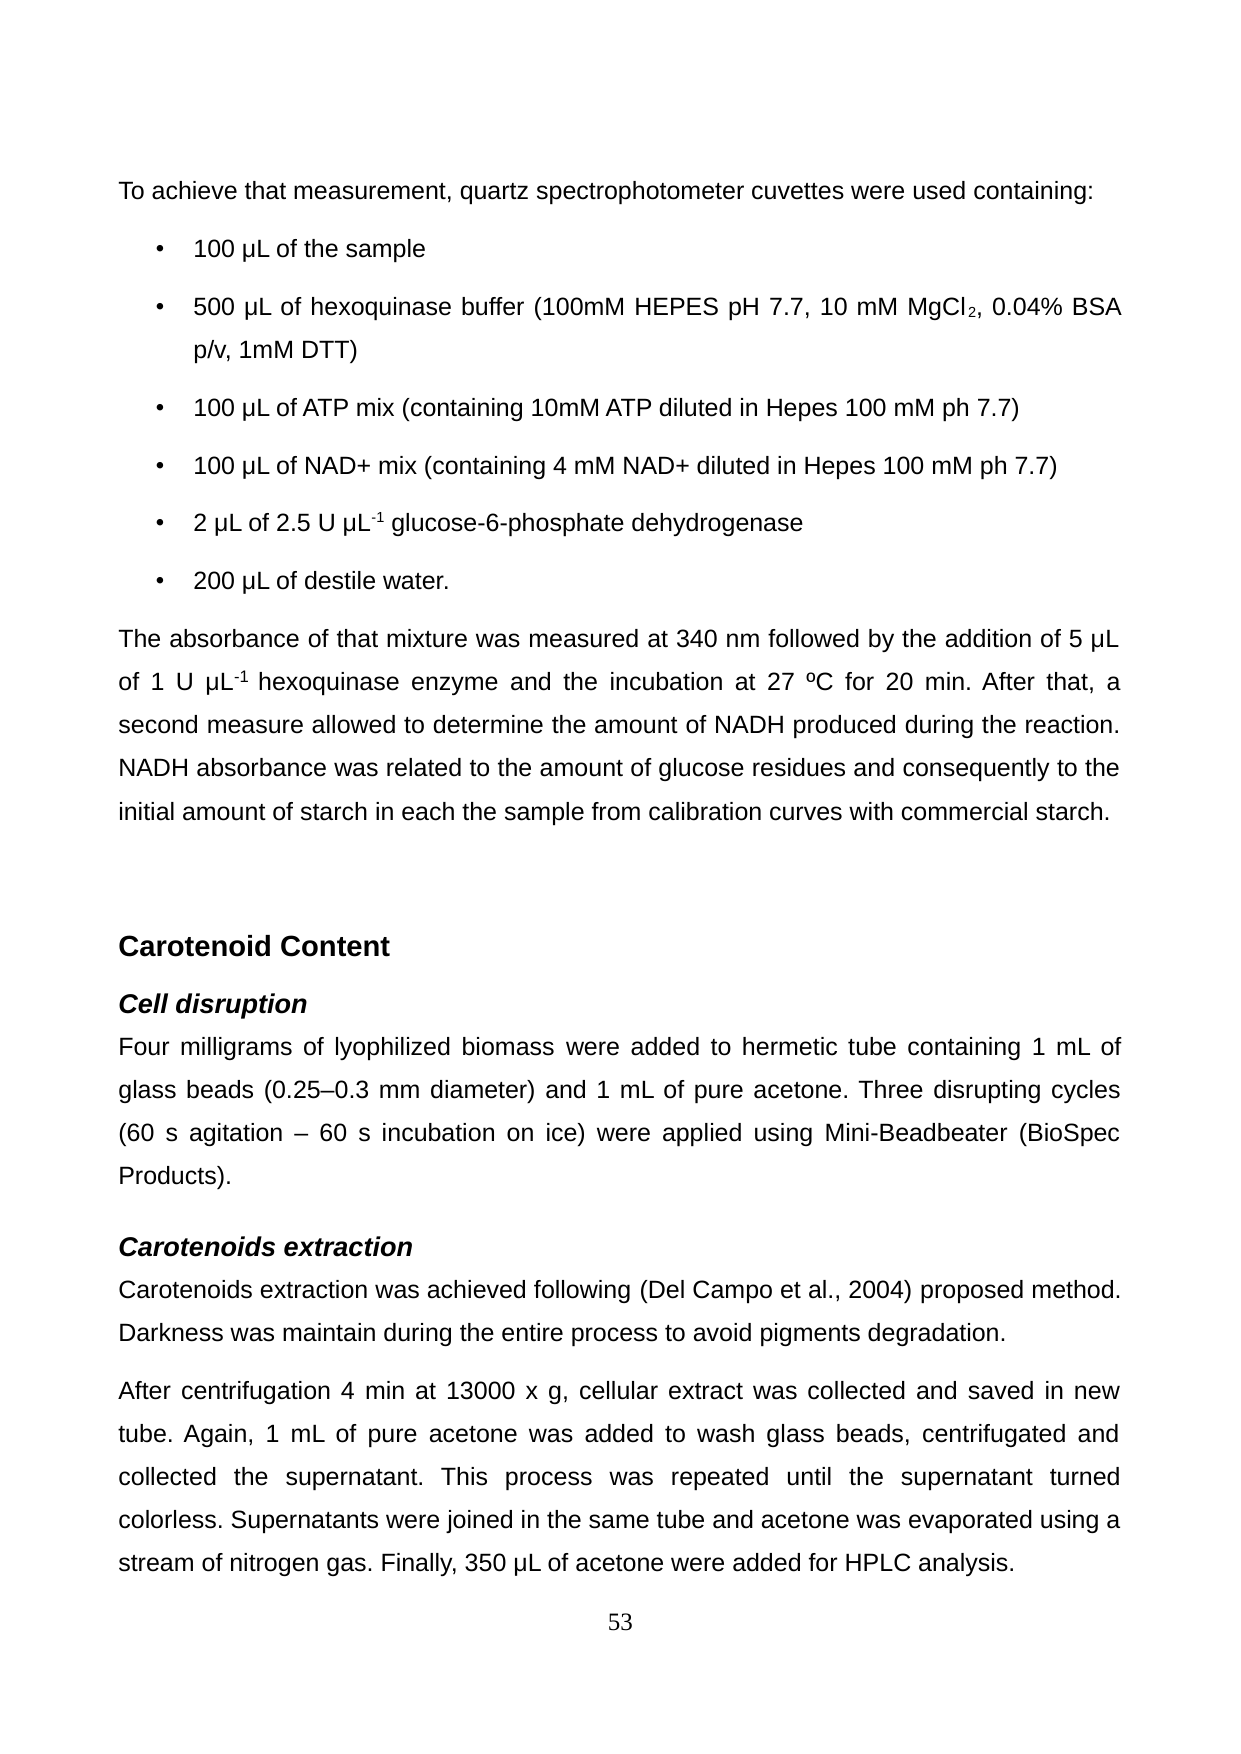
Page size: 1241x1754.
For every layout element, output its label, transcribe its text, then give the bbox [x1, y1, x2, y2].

subtitle Carotenoid Content [118, 929, 1122, 963]
subtitle Carotenoids extraction [118, 1231, 1122, 1263]
subtitle Cell disruption [118, 988, 1122, 1019]
text The absorbance of that mixture was measured at 340 nm followed by the addition of 5 μL of 1 U μL-1 hexoquinase enzyme and the incubation at 27 ºC for 20 min. After that, a second measure allowed to determine the amount of NADH produced during the reaction. NADH absorbance was related to the amount of glucose residues and consequently to the initial amount of starch in each the sample from calibration curves with commercial starch. [118, 624, 1122, 825]
list 200 μL of destile water. [156, 566, 1122, 595]
list 100 μL of ATP mix (containing 10mM ATP diluted in Hepes 100 mM ph 7.7) [156, 393, 1122, 422]
list 500 μL of hexoquinase buffer (100mM HEPES pH 7.7, 10 mM MgCl2, 0.04% BSA p/v, 1mM DTT) [156, 292, 1122, 364]
list 100 μL of NAD+ mix (containing 4 mM NAD+ diluted in Hepes 100 mM ph 7.7) [156, 451, 1122, 479]
list 100 μL of the sample [156, 234, 1122, 263]
text Four milligrams of lyophilized biomass were added to hermetic tube containing 1 mL of glass beads (0.25–0.3 mm diameter) and 1 mL of pure acetone. Three disrupting cycles (60 s agitation – 60 s incubation on ice) were applied using Mini-Beadbeater (BioSpec Products). [118, 1032, 1122, 1190]
text After centrifugation 4 min at 13000 x g, cellular extract was collected and saved in new tube. Again, 1 mL of pure acetone was added to wash glass beads, centrifugated and collected the supernatant. This process was repeated until the supernatant turned colorless. Supernatants were joined in the same tube and acetone was evaporated using a stream of nitrogen gas. Finally, 350 μL of acetone were added for HPLC analysis. [118, 1376, 1122, 1577]
list 2 μL of 2.5 U μL-1 glucose-6-phosphate dehydrogenase [156, 508, 1122, 537]
text Carotenoids extraction was achieved following (Del Campo et al., 2004)⁠ proposed method. Darkness was maintain during the entire process to avoid pigments degradation. [118, 1275, 1122, 1347]
text To achieve that measurement, quartz spectrophotometer cuvettes were used containing: [118, 176, 1122, 205]
